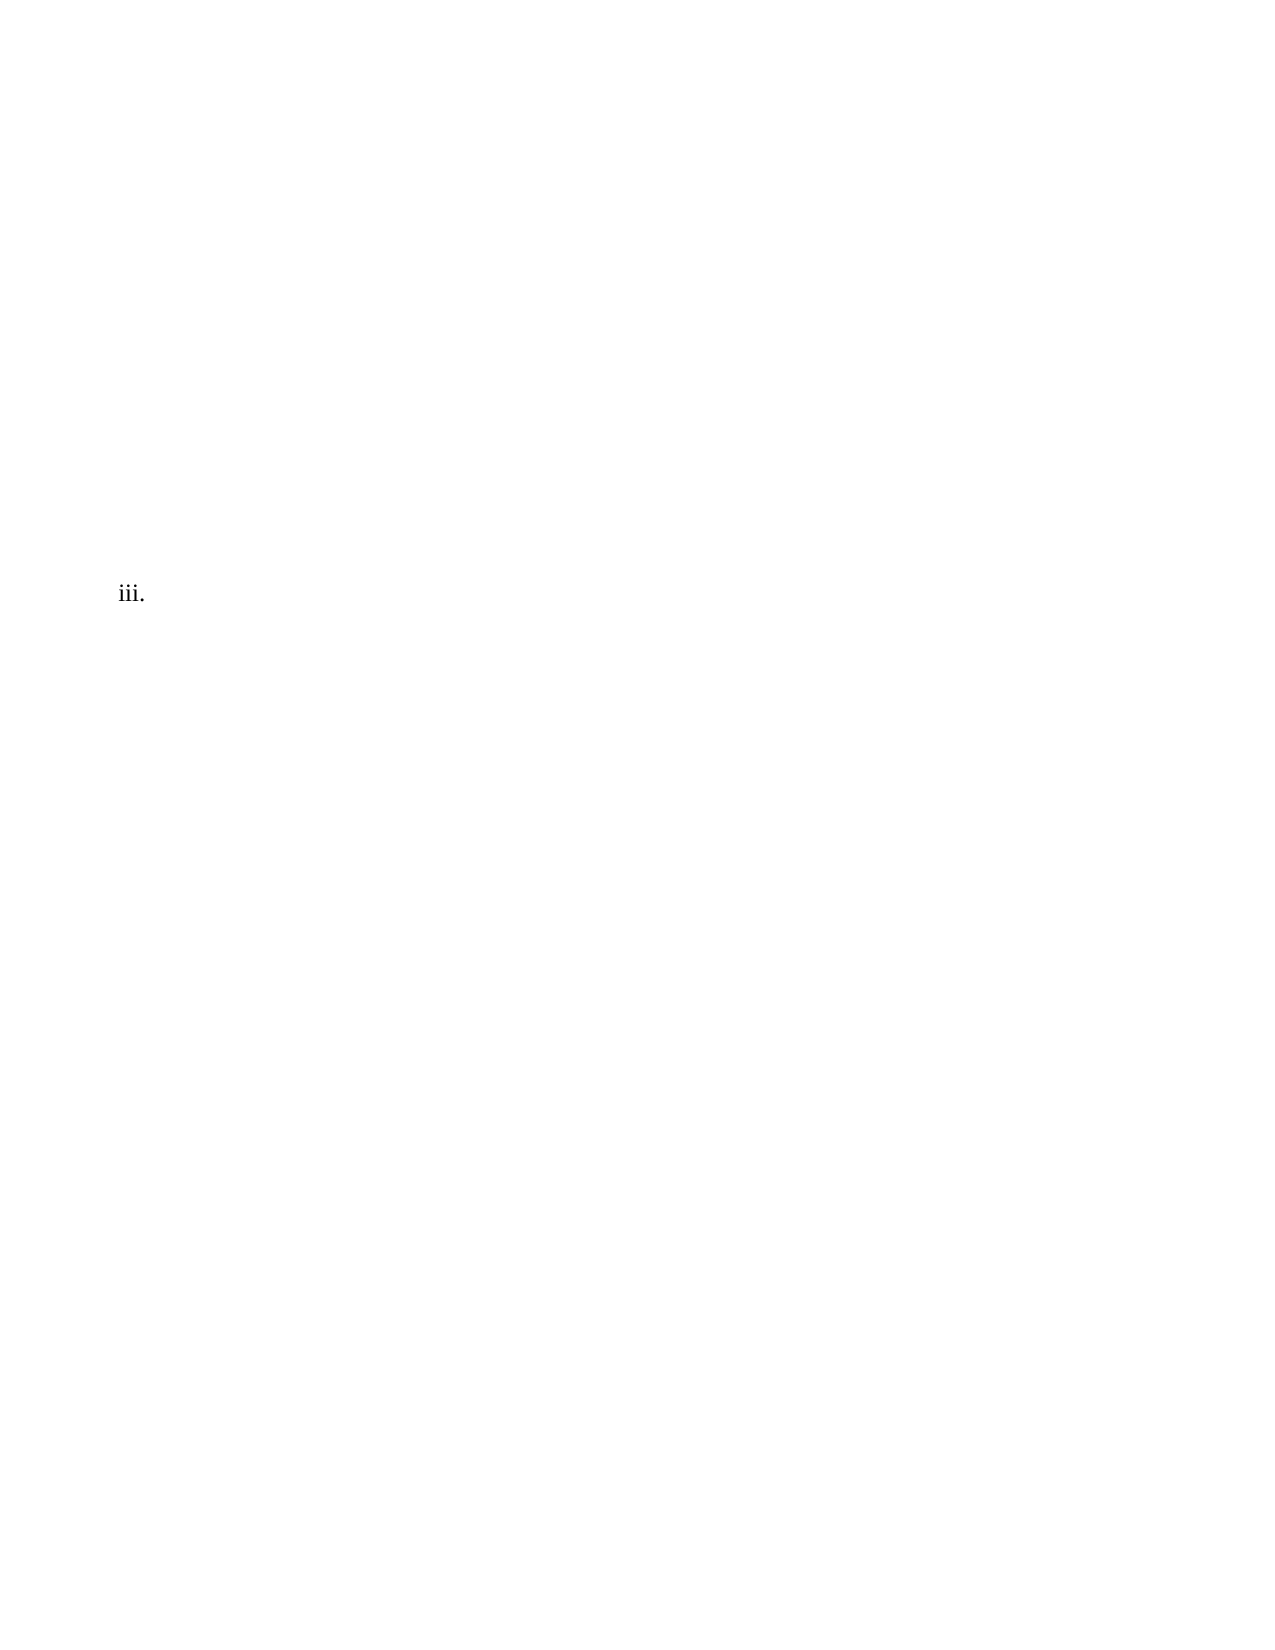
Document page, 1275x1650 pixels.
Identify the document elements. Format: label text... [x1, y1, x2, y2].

text iii. [118, 578, 1157, 607]
